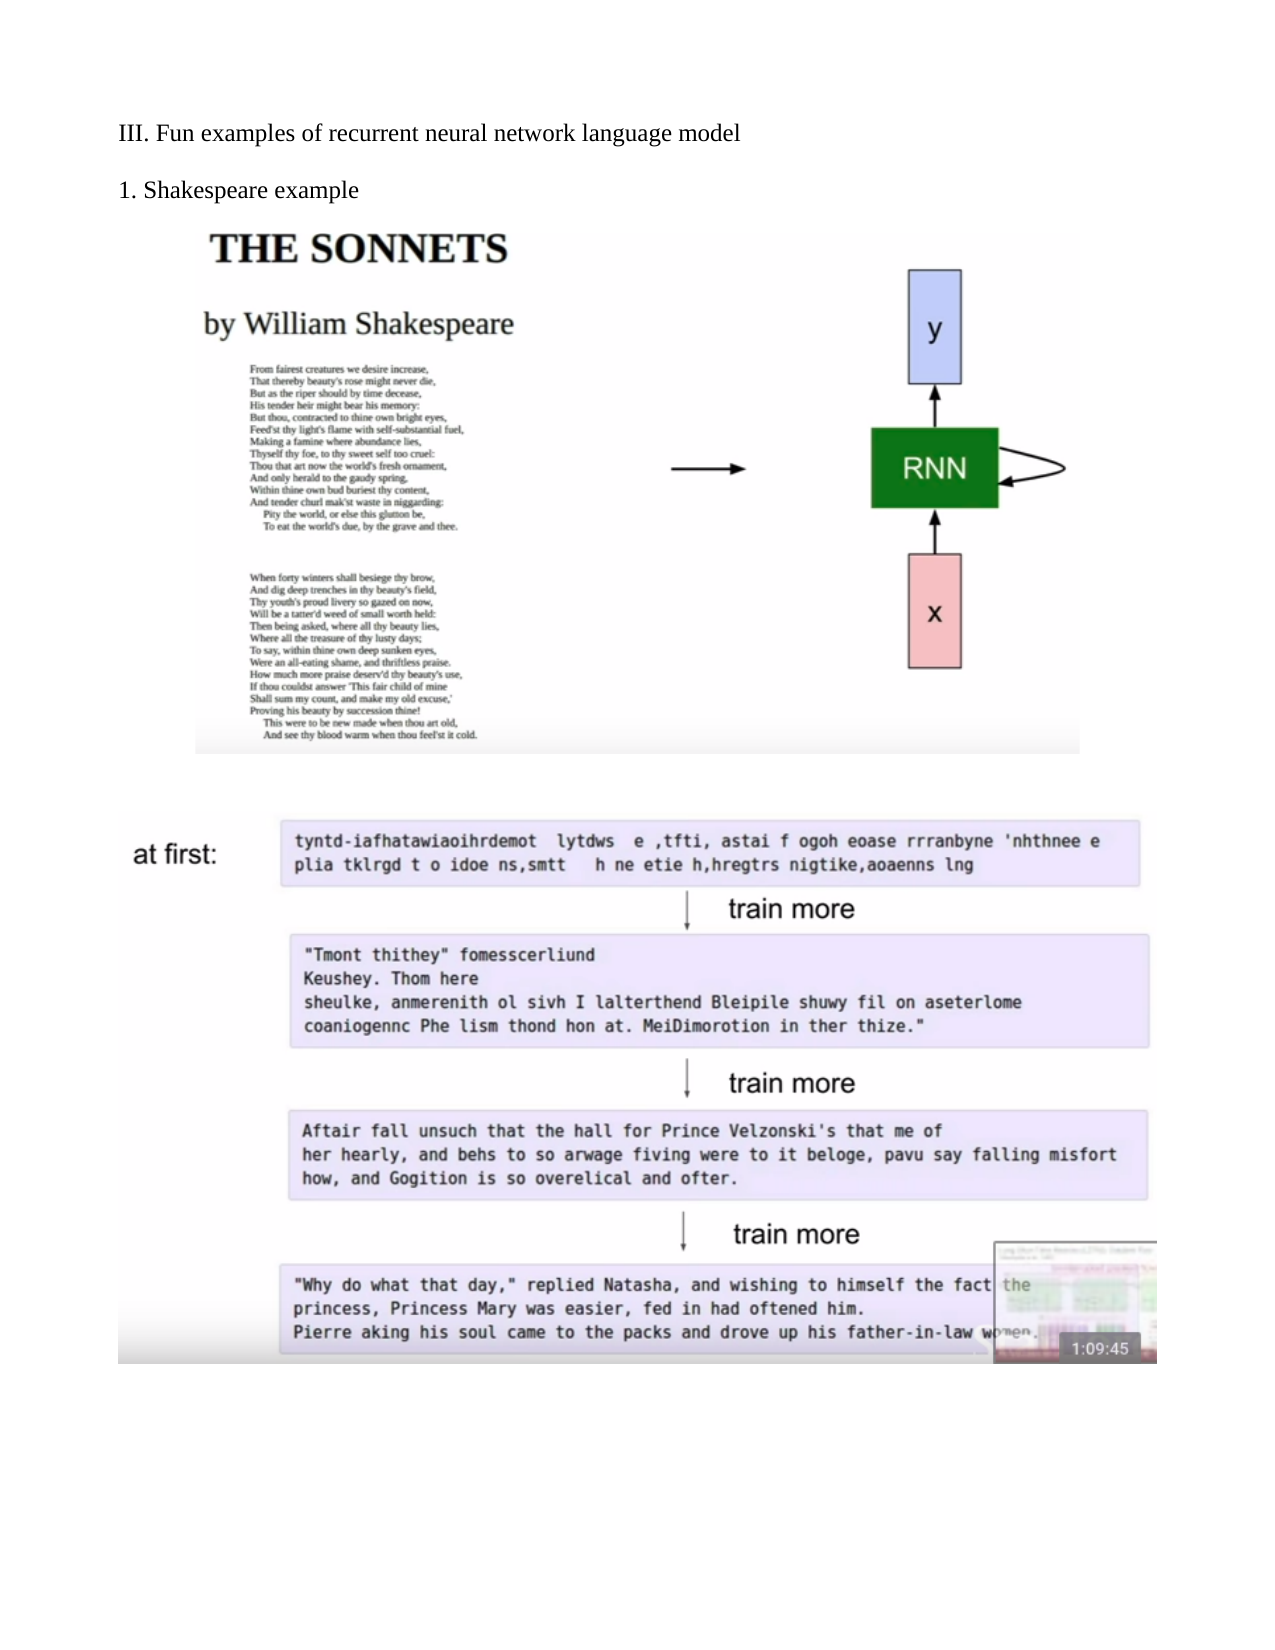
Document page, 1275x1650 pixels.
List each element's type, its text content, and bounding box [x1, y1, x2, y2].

text III. Fun examples of recurrent neural network language model [118, 118, 1157, 147]
picture [118, 811, 1157, 1364]
picture [195, 233, 1080, 754]
text 1. Shakespeare example [118, 176, 1157, 204]
